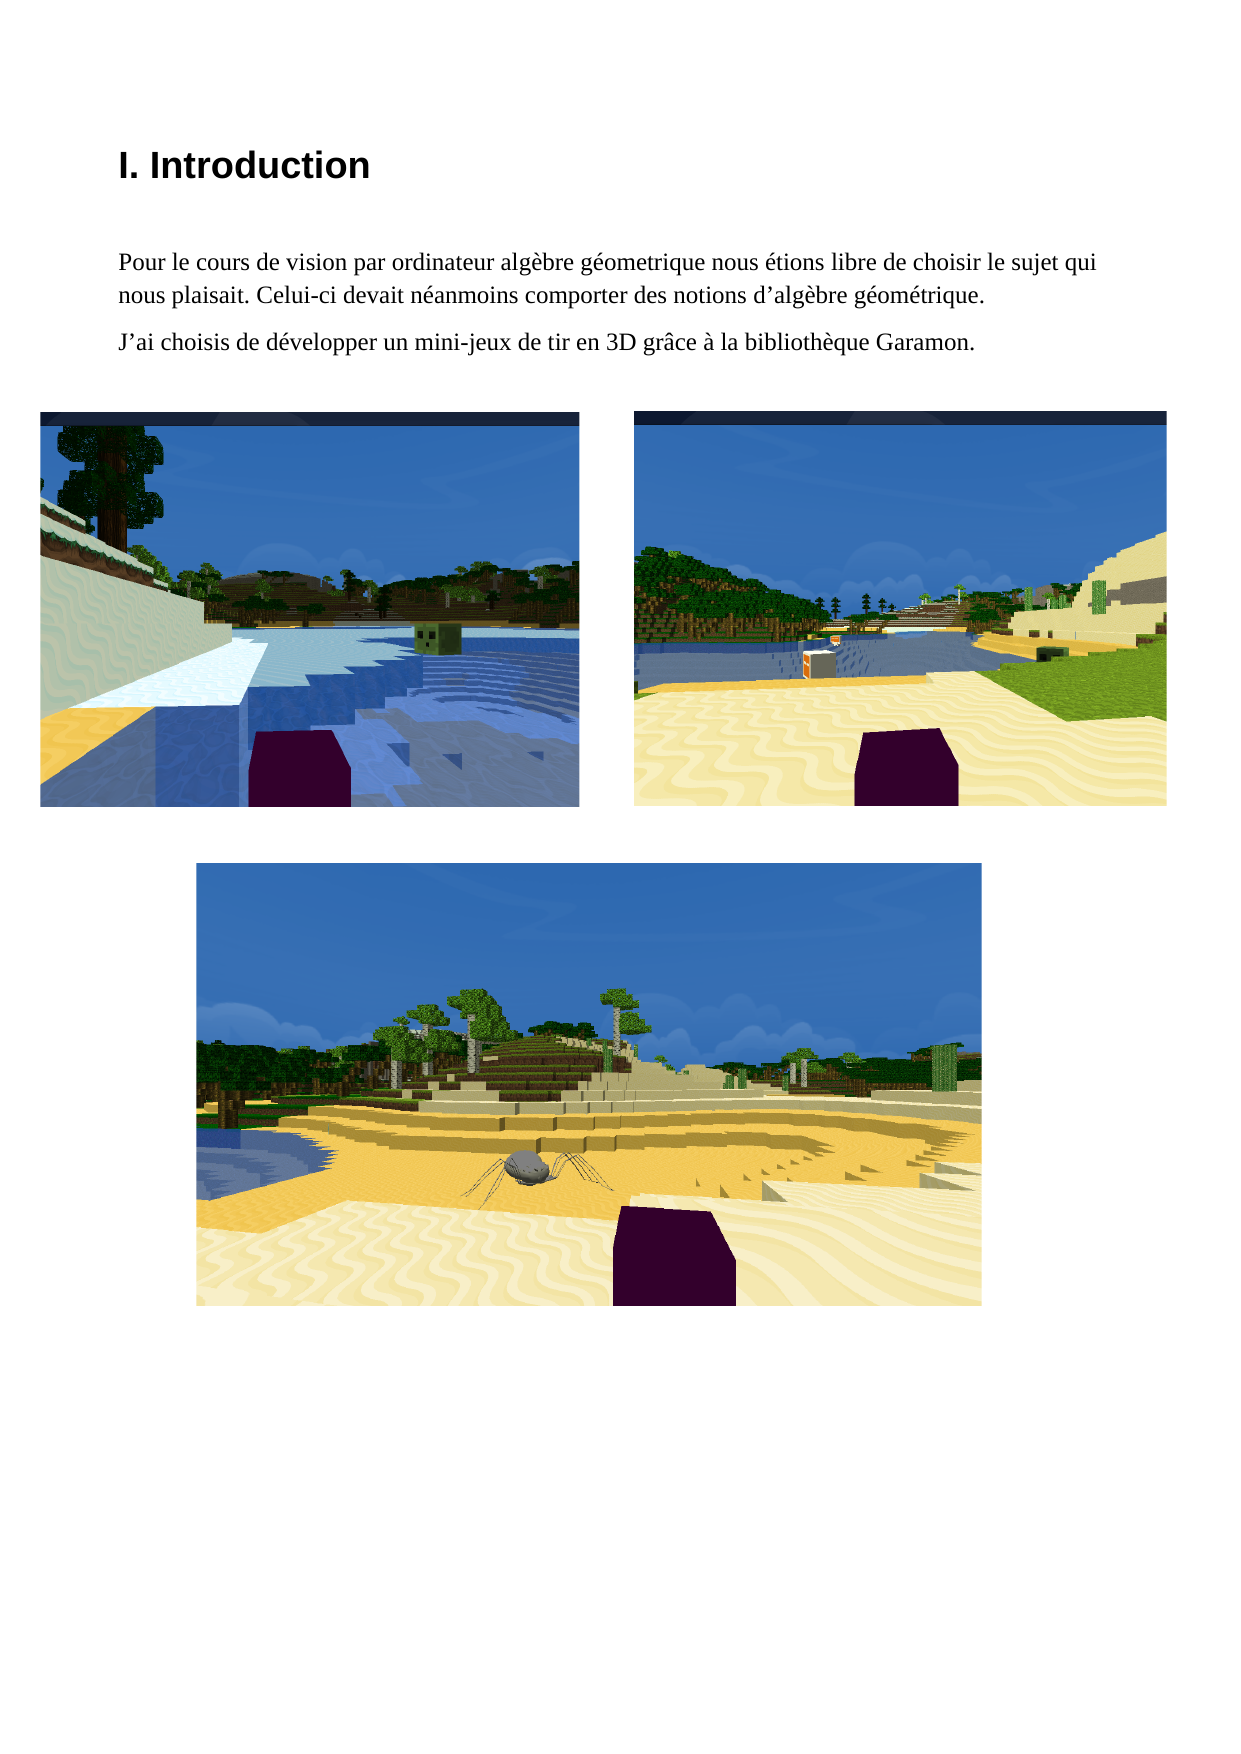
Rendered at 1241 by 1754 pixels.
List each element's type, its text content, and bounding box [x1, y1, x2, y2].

text Pour le cours de vision par ordinateur algèbre géometrique nous étions libre de choisir le sujet qui nous plaisait. Celui-ci devait néanmoins comporter des notions d’algèbre géométrique. [118, 247, 1122, 309]
text J’ai choisis de développer un mini-jeux de tir en 3D grâce à la bibliothèque Garamon. [118, 327, 1122, 356]
subtitle I. Introduction [118, 143, 1122, 187]
picture [634, 411, 1167, 806]
picture [196, 863, 982, 1306]
picture [40, 412, 580, 807]
